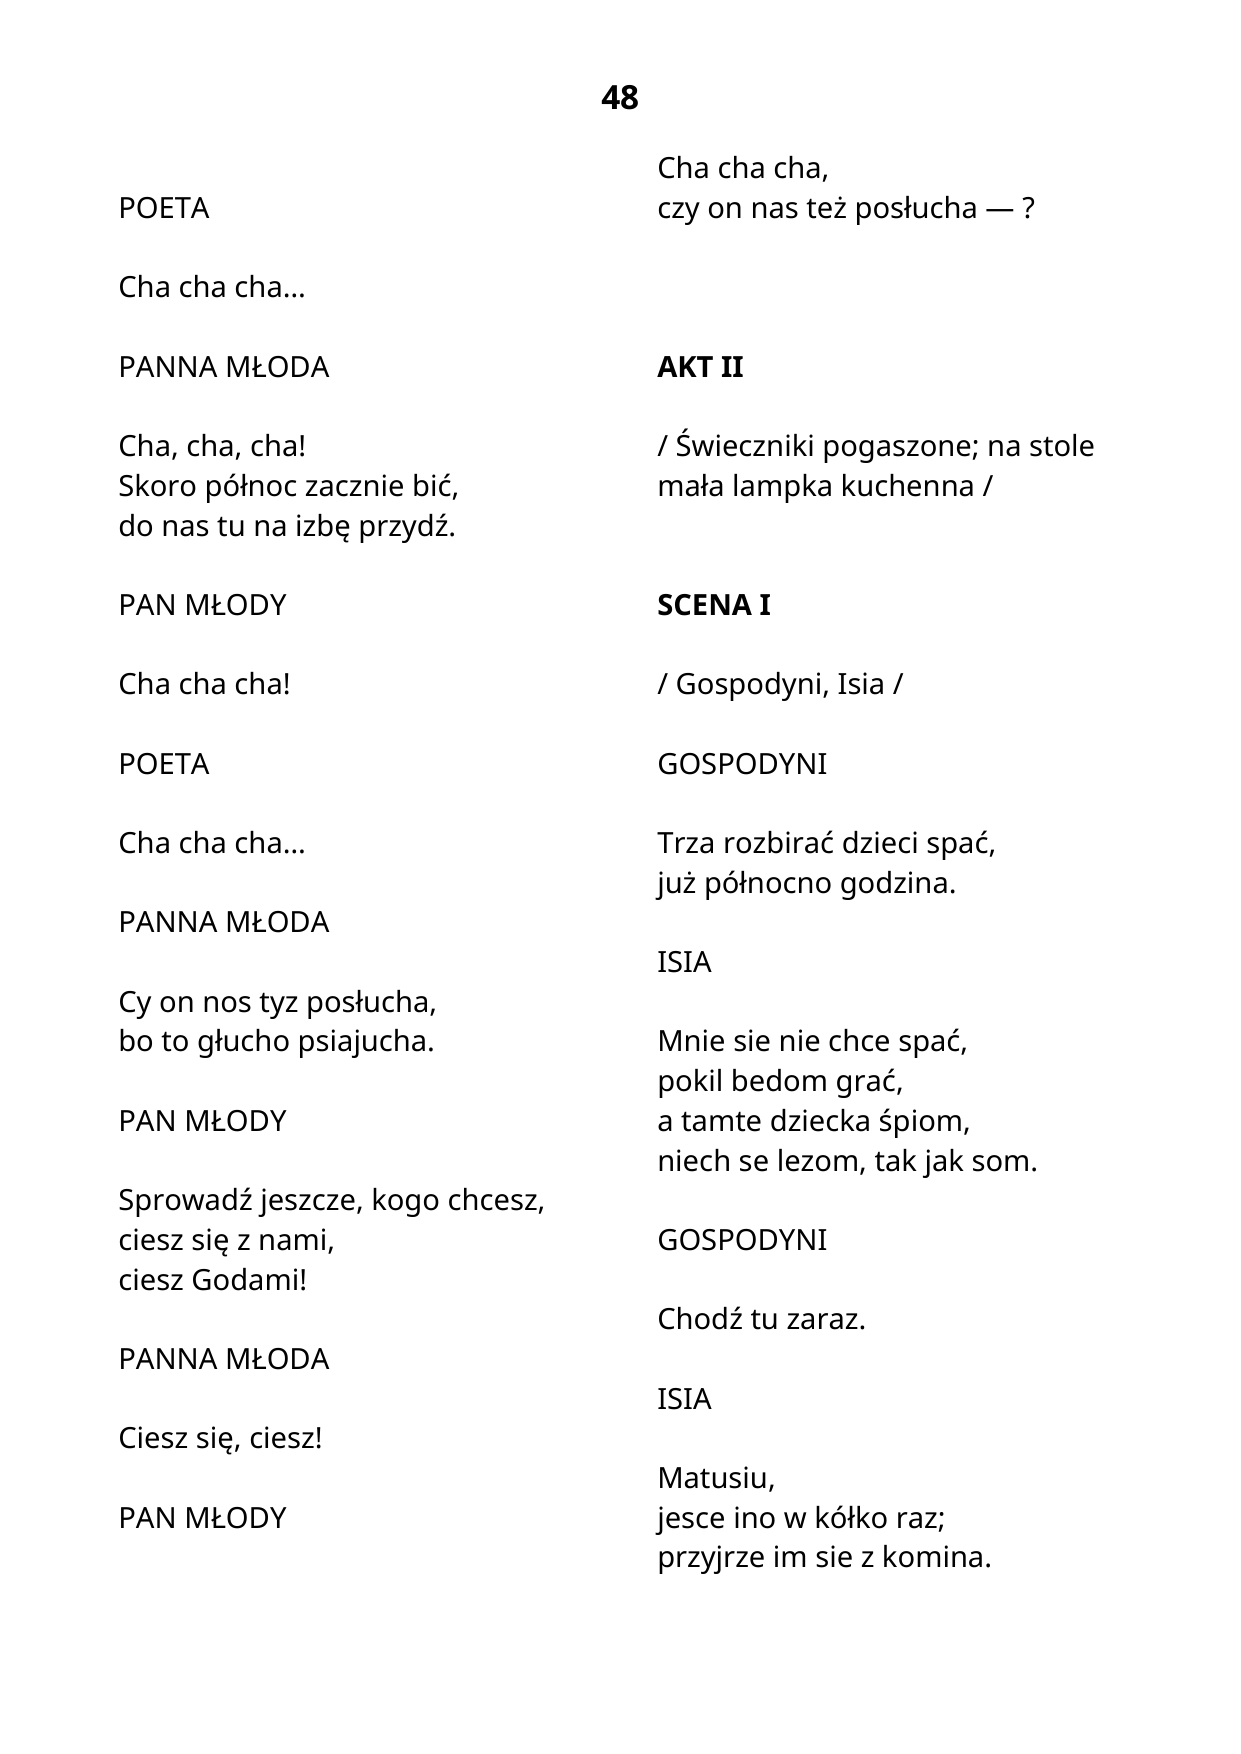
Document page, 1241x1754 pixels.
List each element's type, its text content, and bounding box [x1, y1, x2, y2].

text GOSPODYNI [657, 1219, 1122, 1259]
text do nas tu na izbę przydź. [118, 505, 583, 544]
text niech se lezom, tak jak som. [657, 1140, 1122, 1179]
text Cha, cha, cha! [118, 425, 583, 465]
text Cha cha cha, [657, 148, 1122, 187]
text Ciesz się, ciesz! [118, 1418, 583, 1457]
text Cha cha cha! [118, 663, 583, 703]
text a tamte dziecka śpiom, [657, 1100, 1122, 1140]
text PAN MŁODY [118, 584, 583, 624]
text Cha cha cha… [118, 822, 583, 862]
text bo to głucho psiajucha. [118, 1021, 583, 1060]
text POETA [118, 187, 583, 227]
text SCENA I [657, 584, 1122, 624]
text PAN MŁODY [118, 1100, 583, 1140]
text Cy on nos tyz posłucha, [118, 981, 583, 1021]
text PANNA MŁODA [118, 346, 583, 386]
text / Świeczniki pogaszone; na stole mała lampka kuchenna / [657, 425, 1122, 505]
text PAN MŁODY [118, 1497, 583, 1537]
text ISIA [657, 941, 1122, 981]
text Matusiu, [657, 1457, 1122, 1497]
text Mnie sie nie chce spać, [657, 1021, 1122, 1060]
text już północno godzina. [657, 862, 1122, 902]
text POETA [118, 743, 583, 783]
text Cha cha cha… [118, 267, 583, 306]
text Chodź tu zaraz. [657, 1298, 1122, 1338]
text przyjrze im sie z komina. [657, 1537, 1122, 1576]
text ciesz się z nami, [118, 1219, 583, 1259]
text / Gospodyni, Isia / [657, 663, 1122, 703]
text Sprowadź jeszcze, kogo chcesz, [118, 1179, 583, 1219]
text Trza rozbirać dzieci spać, [657, 822, 1122, 862]
text GOSPODYNI [657, 743, 1122, 783]
text AKT II [657, 346, 1122, 386]
text czy on nas też posłucha — ? [657, 187, 1122, 227]
text jesce ino w kółko raz; [657, 1497, 1122, 1537]
text Skoro północ zacznie bić, [118, 465, 583, 505]
text PANNA MŁODA [118, 902, 583, 941]
text ciesz Godami! [118, 1259, 583, 1298]
text pokil bedom grać, [657, 1060, 1122, 1100]
text ISIA [657, 1378, 1122, 1418]
text PANNA MŁODA [118, 1338, 583, 1378]
